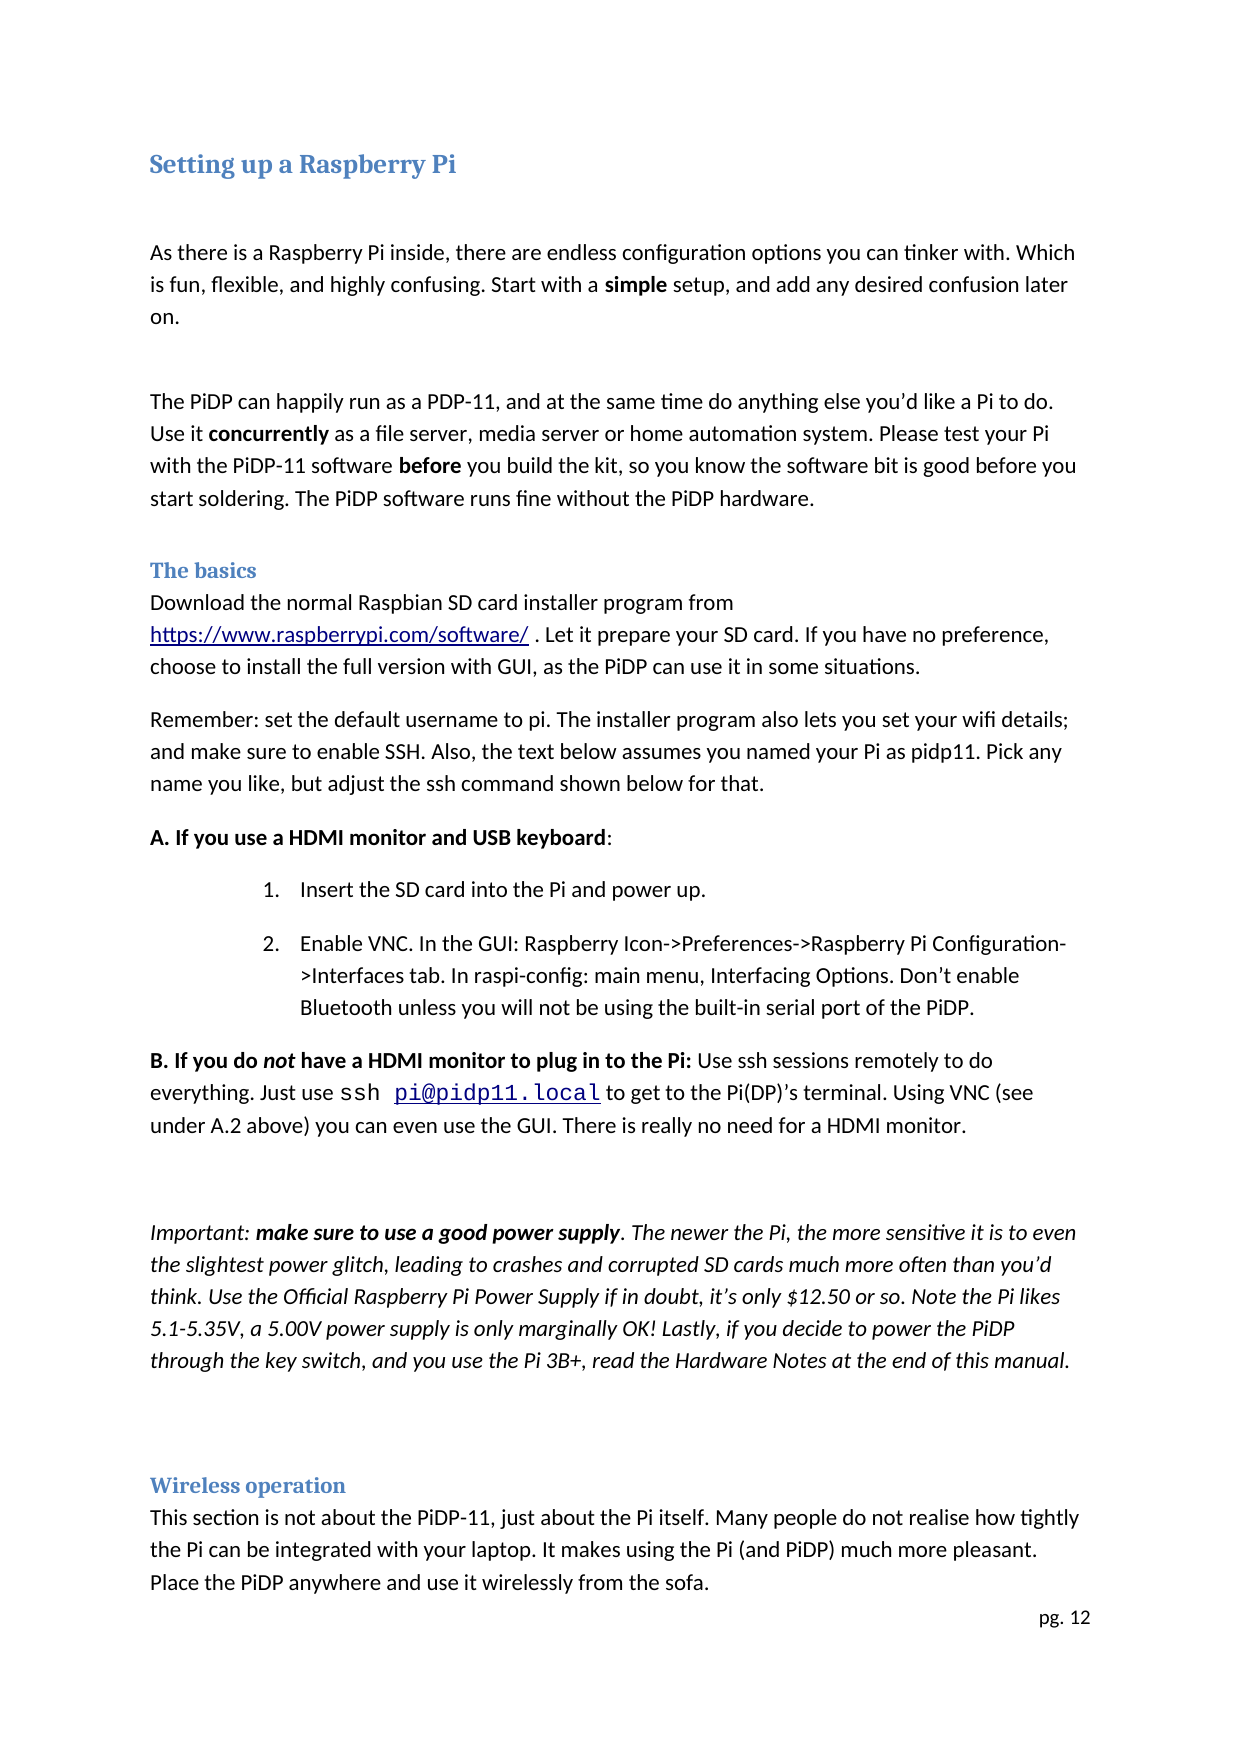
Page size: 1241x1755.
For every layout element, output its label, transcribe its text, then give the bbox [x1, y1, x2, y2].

subtitle Setting up a Raspberry Pi [150, 149, 1090, 180]
subtitle The basics [150, 558, 1090, 584]
text This section is not about the PiDP-11, just about the Pi itself. Many people do not realise how tightly the Pi can be integrated with your laptop. It makes using the Pi (and PiDP) much more pleasant. Place the PiDP anywhere and use it wirelessly from the sofa. [150, 1503, 1090, 1596]
text As there is a Raspberry Pi inside, there are endless configuration options you can tinker with. Which is fun, flexible, and highly confusing. Start with a simple setup, and add any desired confusion later on. [150, 238, 1090, 330]
text Download the normal Raspbian SD card installer program from https://www.raspberrypi.com/software/ . Let it prepare your SD card. If you have no preference, choose to install the full version with GUI, as the PiDP can use it in some situations. [150, 588, 1090, 680]
text B. If you do not have a HDMI monitor to plug in to the Pi: Use ssh sessions remotely to do everything. Just use ssh pi@pidp11.local to get to the Pi(DP)’s terminal. Using VNC (see under A.2 above) you can even use the GUI. There is really no need for a HDMI monitor. [150, 1046, 1090, 1139]
subtitle Wireless operation [150, 1473, 1090, 1499]
text The PiDP can happily run as a PDP-11, and at the same time do anything else you’d like a Pi to do. Use it concurrently as a file server, media server or home automation system. Please test your Pi with the PiDP-11 software before you build the kit, so you know the software bit is good before you start soldering. The PiDP software runs fine without the PiDP hardware. [150, 355, 1090, 512]
list Insert the SD card into the Pi and power up. [262, 876, 1090, 904]
list Enable VNC. In the GUI: Raspberry Icon->Preferences->Raspberry Pi Configuration->Interfaces tab. In raspi-config: main menu, Interfacing Options. Don’t enable Bluetooth unless you will not be using the built-in serial port of the PiDP. [262, 929, 1090, 1021]
text A. If you use a HDMI monitor and USB keyboard: [150, 823, 1090, 851]
text Important: make sure to use a good power supply. The newer the Pi, the more sensitive it is to even the slightest power glitch, leading to crashes and corrupted SD cards much more often than you’d think. Use the Official Raspberry Pi Power Supply if in doubt, it’s only $12.50 or so. Note the Pi likes 5.1-5.35V, a 5.00V power supply is only marginally OK! Lastly, if you decide to power the PiDP through the key switch, and you use the Pi 3B+, read the Hardware Notes at the end of this manual. [150, 1218, 1090, 1374]
text Remember: set the default username to pi. The installer program also lets you set your wifi details; and make sure to enable SSH. Also, the text below assumes you named your Pi as pidp11. Pick any name you like, but adjust the ssh command shown below for that. [150, 705, 1090, 798]
